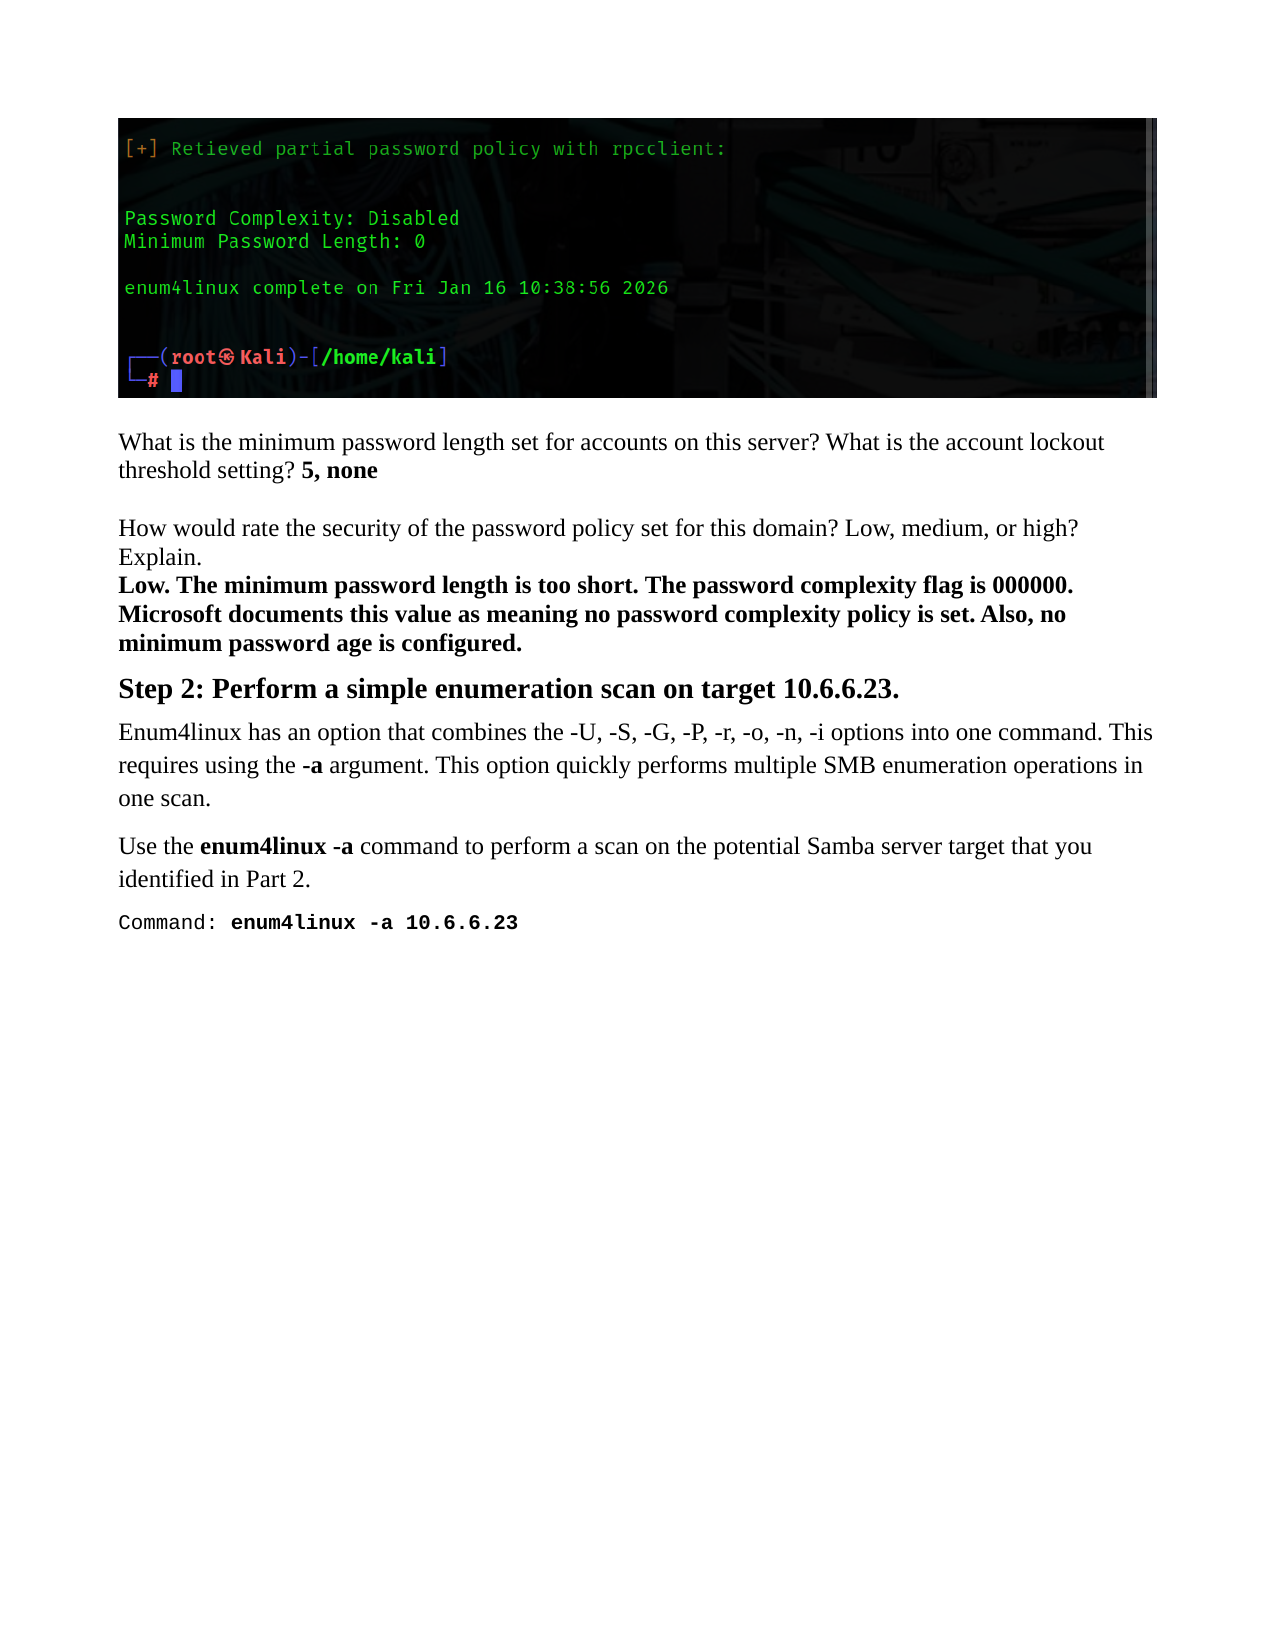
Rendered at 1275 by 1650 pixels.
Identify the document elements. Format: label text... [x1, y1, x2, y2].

text Use the enum4linux -a command to perform a scan on the potential Samba server target that you identified in Part 2. [118, 831, 1157, 893]
subtitle Step 2: Perform a simple enumeration scan on target 10.6.6.23. [118, 671, 1157, 705]
text Command: enum4linux -a 10.6.6.23 [118, 912, 1157, 935]
text How would rate the security of the password policy set for this domain? Low, medium, or high? Explain. [118, 513, 1157, 571]
picture [118, 118, 1157, 398]
text What is the minimum password length set for accounts on this server? What is the account lockout threshold setting? 5, none [118, 427, 1157, 484]
text Low. The minimum password length is too short. The password complexity flag is 000000. Microsoft documents this value as meaning no password complexity policy is set. Also, no minimum password age is configured. [118, 571, 1157, 657]
text Enum4linux has an option that combines the -U, -S, -G, -P, -r, -o, -n, -i options into one command. This requires using the -a argument. This option quickly performs multiple SMB enumeration operations in one scan. [118, 717, 1157, 812]
